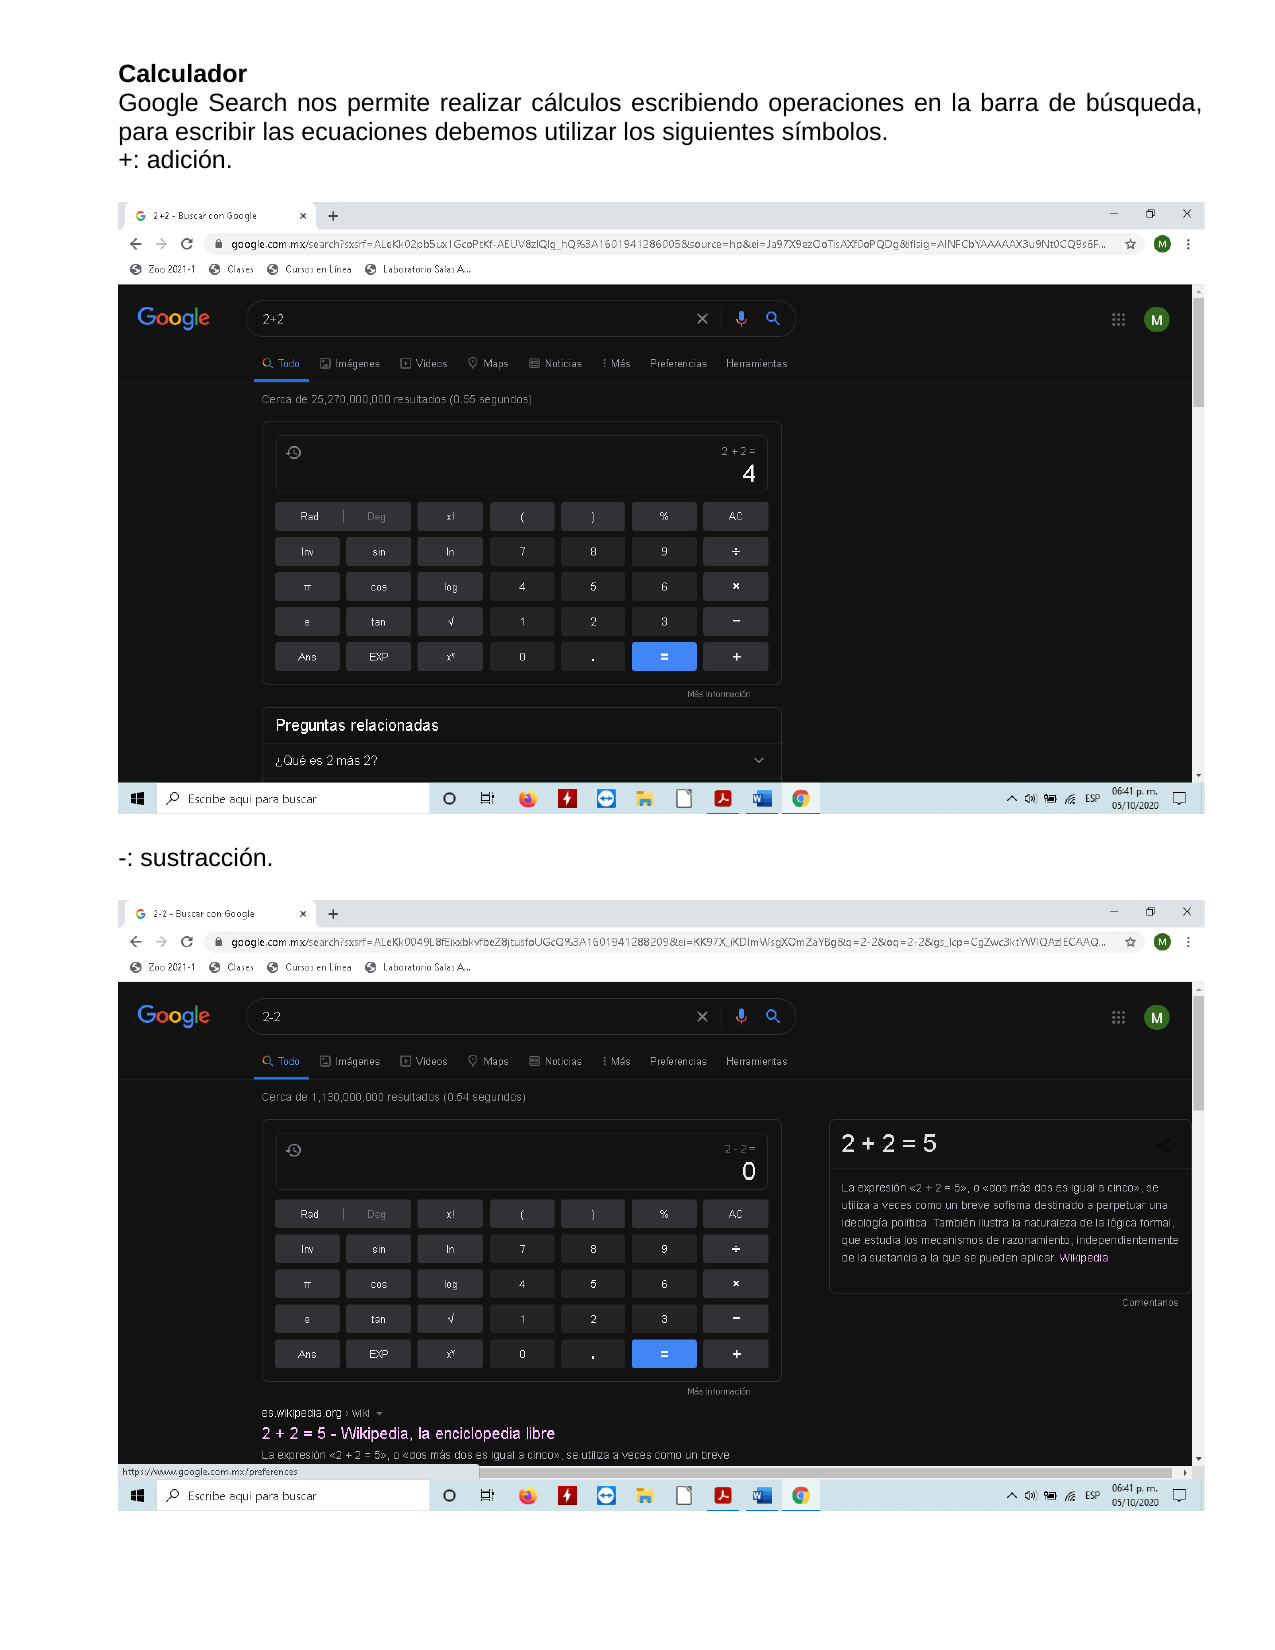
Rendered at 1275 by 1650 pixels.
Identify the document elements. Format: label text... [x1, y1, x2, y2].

text +: adición. [118, 145, 1205, 174]
text Google Search nos permite realizar cálculos escribiendo operaciones en la barra de búsqueda, para escribir las ecuaciones debemos utilizar los siguientes símbolos. [118, 88, 1205, 145]
text -: sustracción. [118, 843, 1205, 871]
text Calculador [118, 59, 1205, 88]
